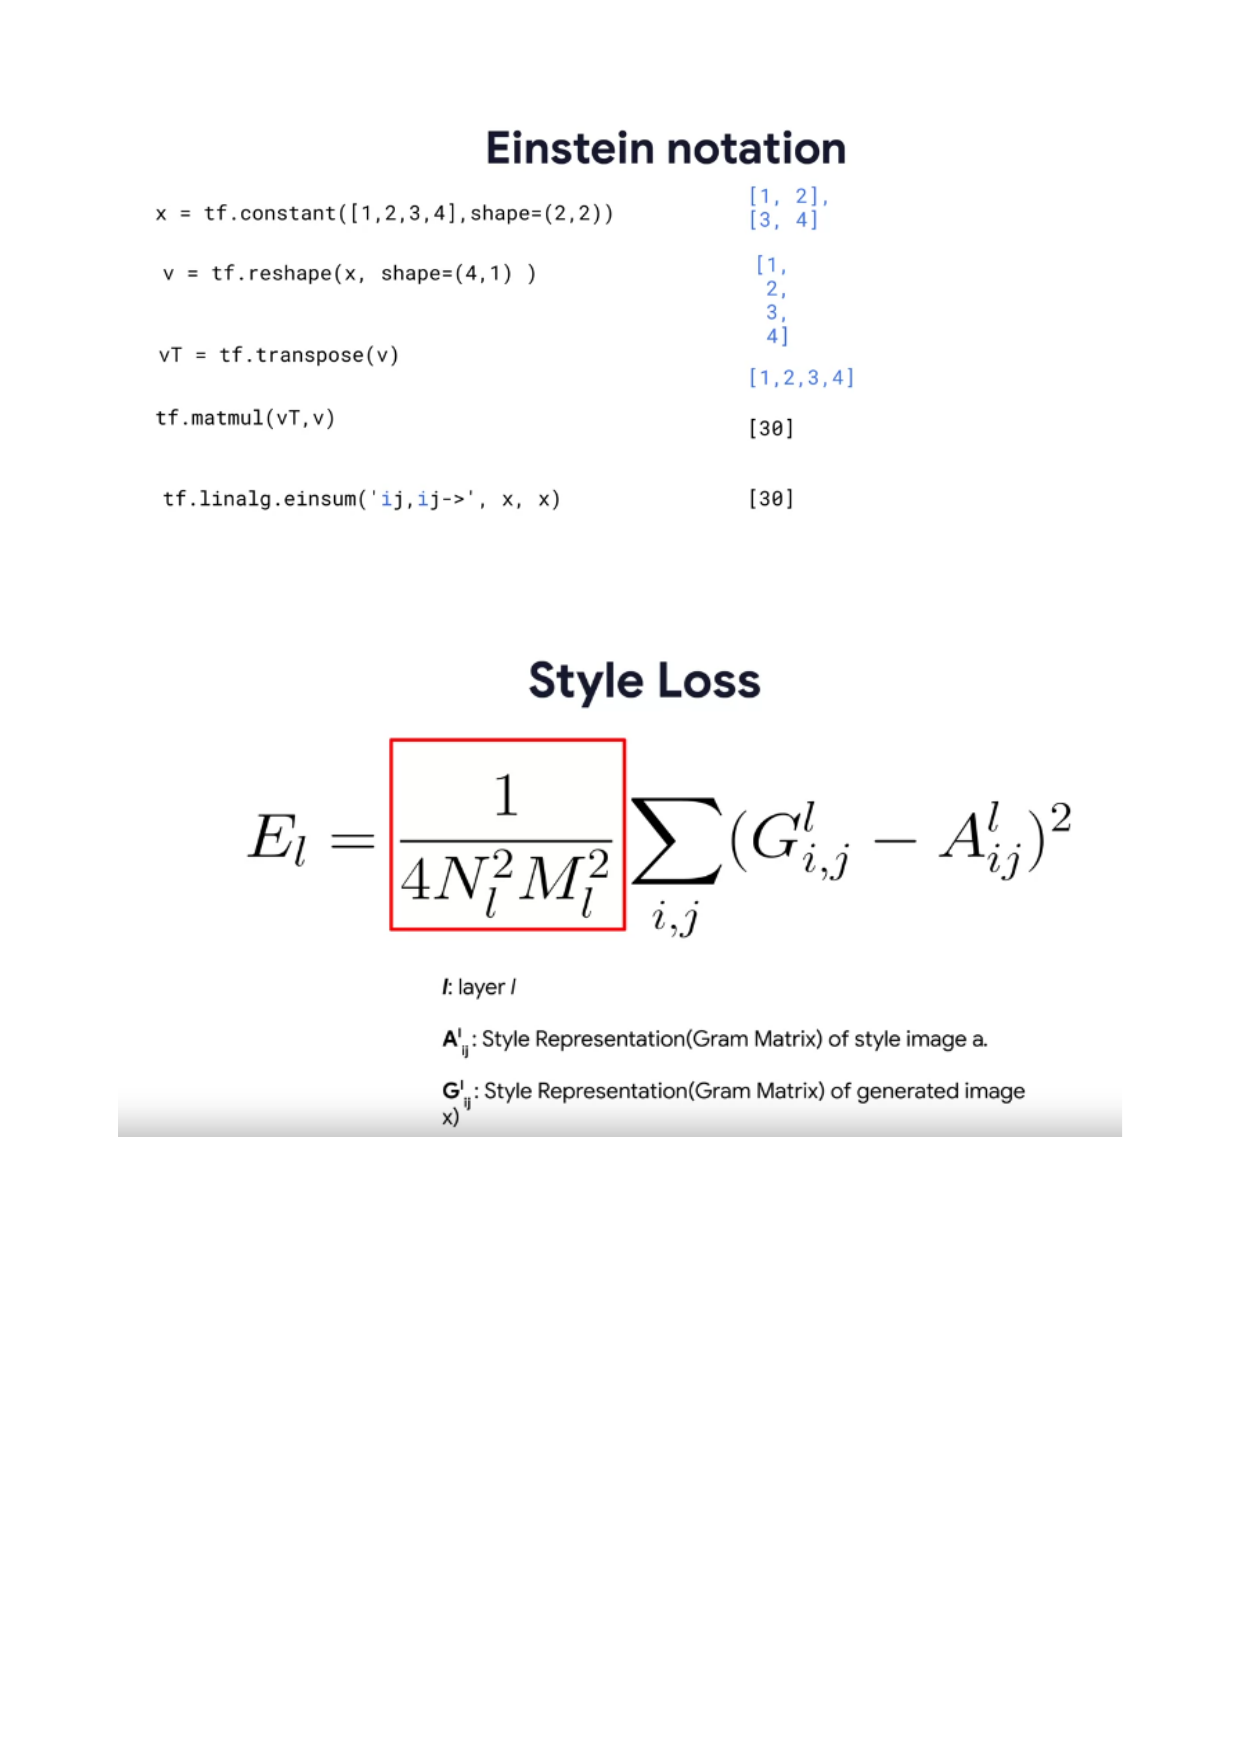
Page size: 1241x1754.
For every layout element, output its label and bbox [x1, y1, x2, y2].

picture [118, 645, 1123, 1137]
picture [118, 118, 1123, 546]
